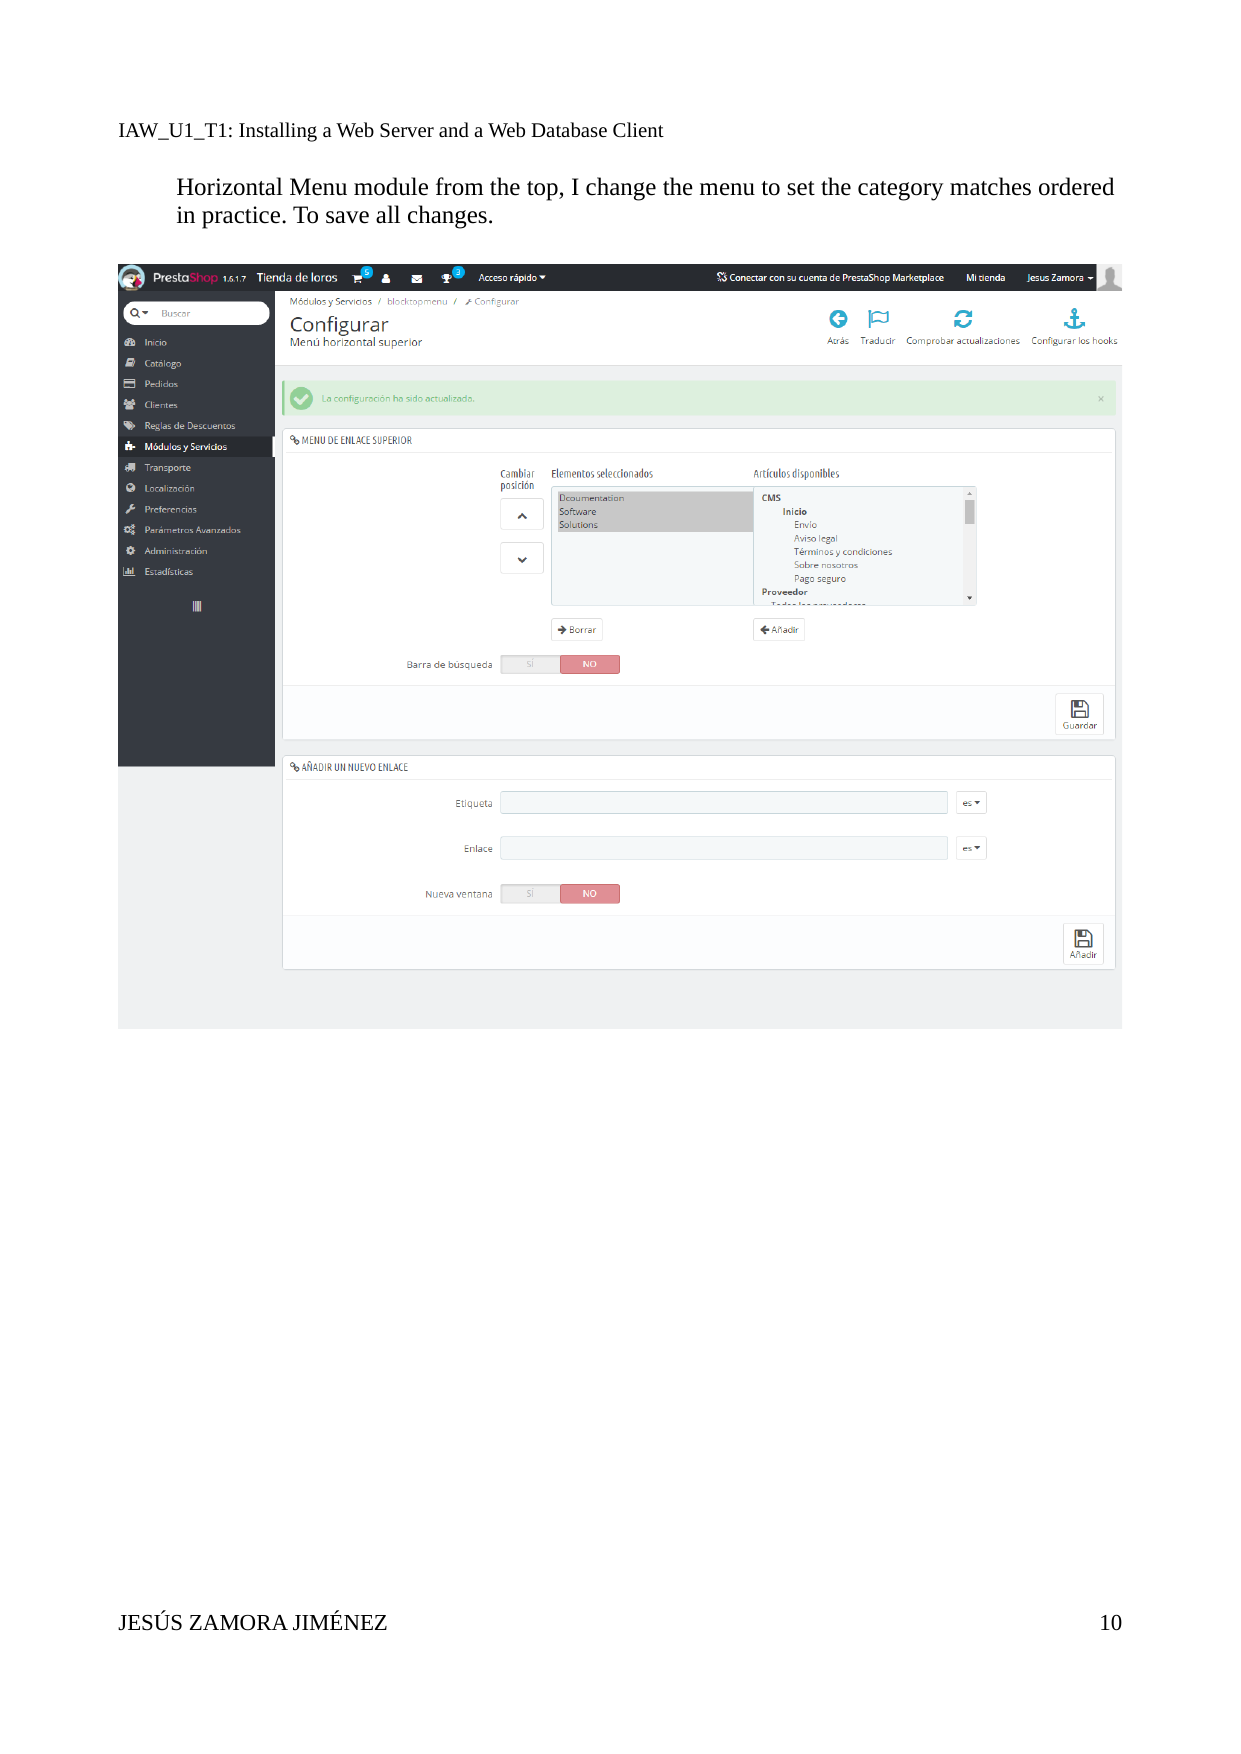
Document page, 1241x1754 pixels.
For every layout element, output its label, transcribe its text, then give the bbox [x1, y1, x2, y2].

text Horizontal Menu module from the top, I change the menu to set the category matches ordered in practice. To save all changes. [176, 172, 1122, 229]
picture [118, 264, 1123, 1029]
